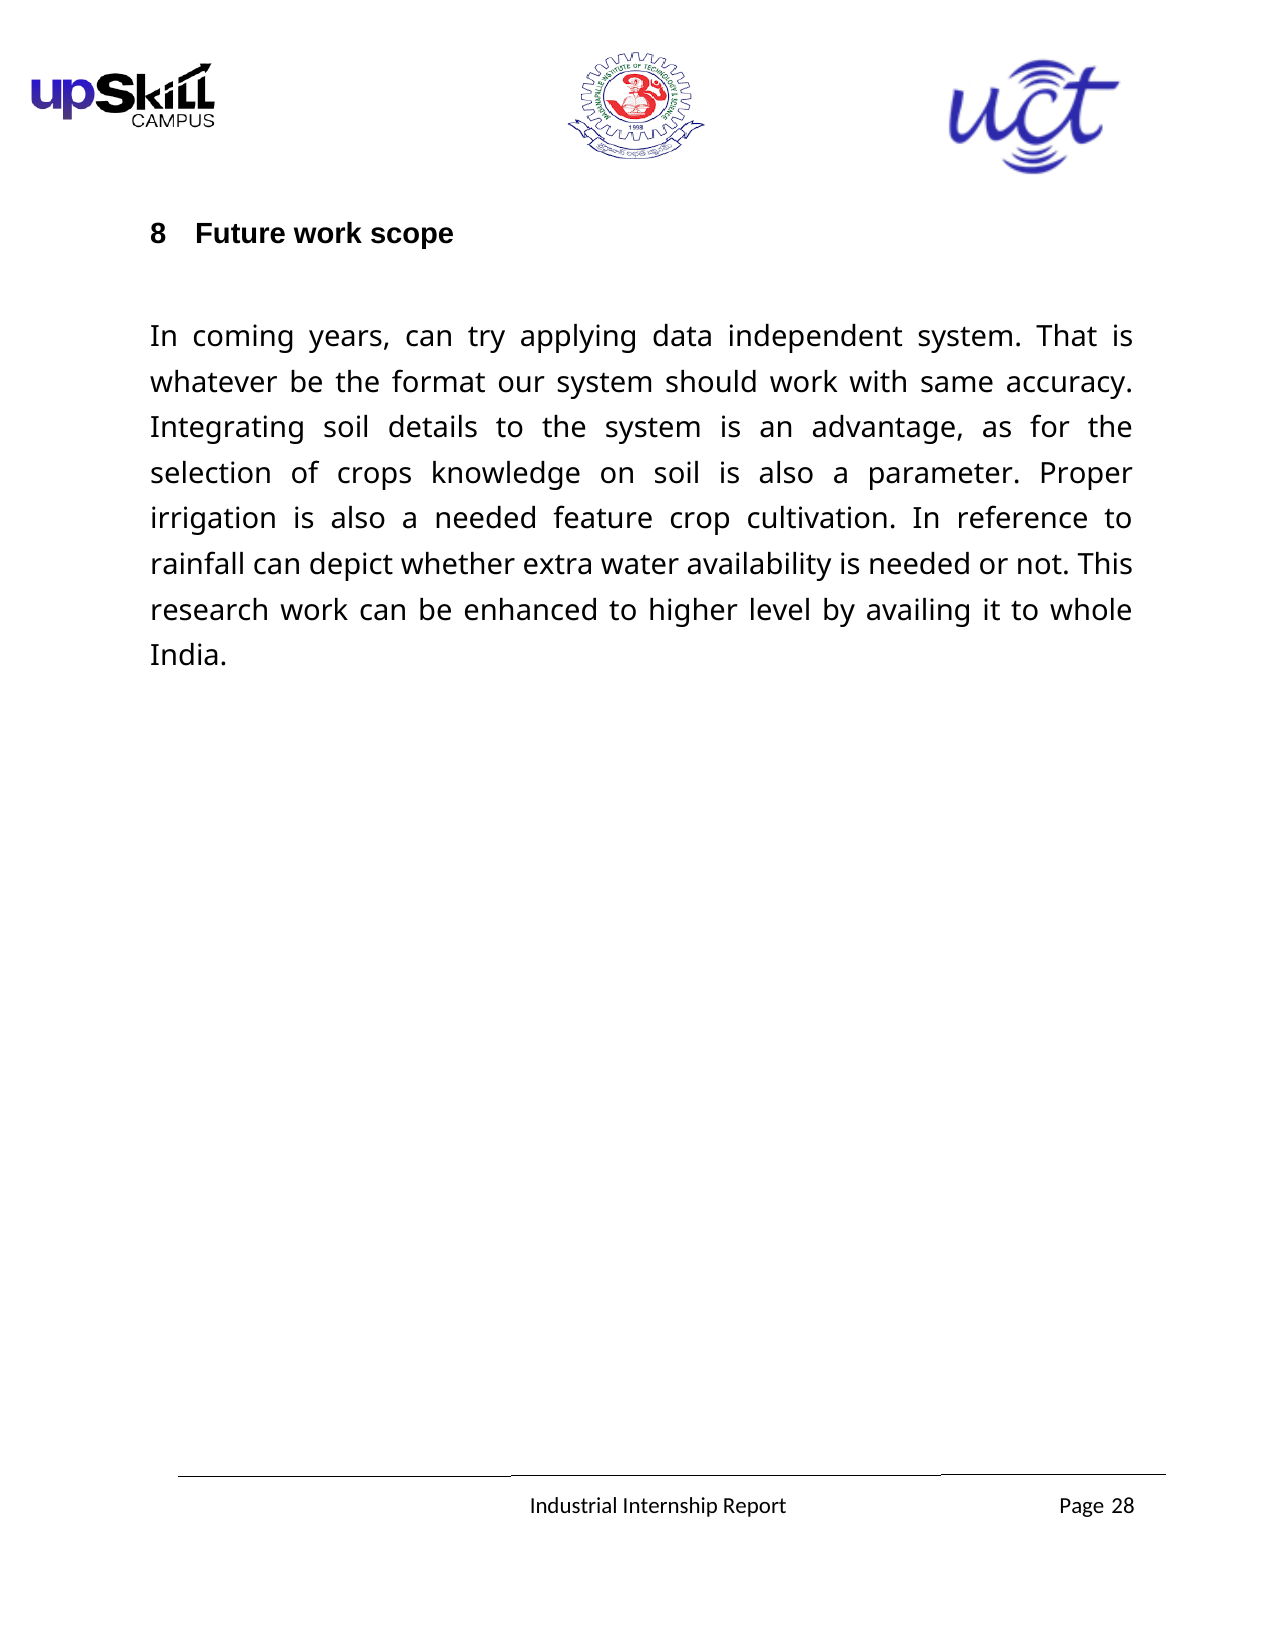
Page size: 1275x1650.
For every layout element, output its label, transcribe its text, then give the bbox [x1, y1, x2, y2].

text In coming years, can try applying data independent system. That is whatever be the format our system should work with same accuracy. Integrating soil details to the system is an advantage, as for the selection of crops knowledge on soil is also a parameter. Proper irrigation is also a needed feature crop cultivation. In reference to rainfall can depict whether extra water availability is needed or not. This research work can be enhanced to higher level by availing it to whole India. [150, 315, 1134, 674]
subtitle Future work scope [150, 216, 1134, 250]
